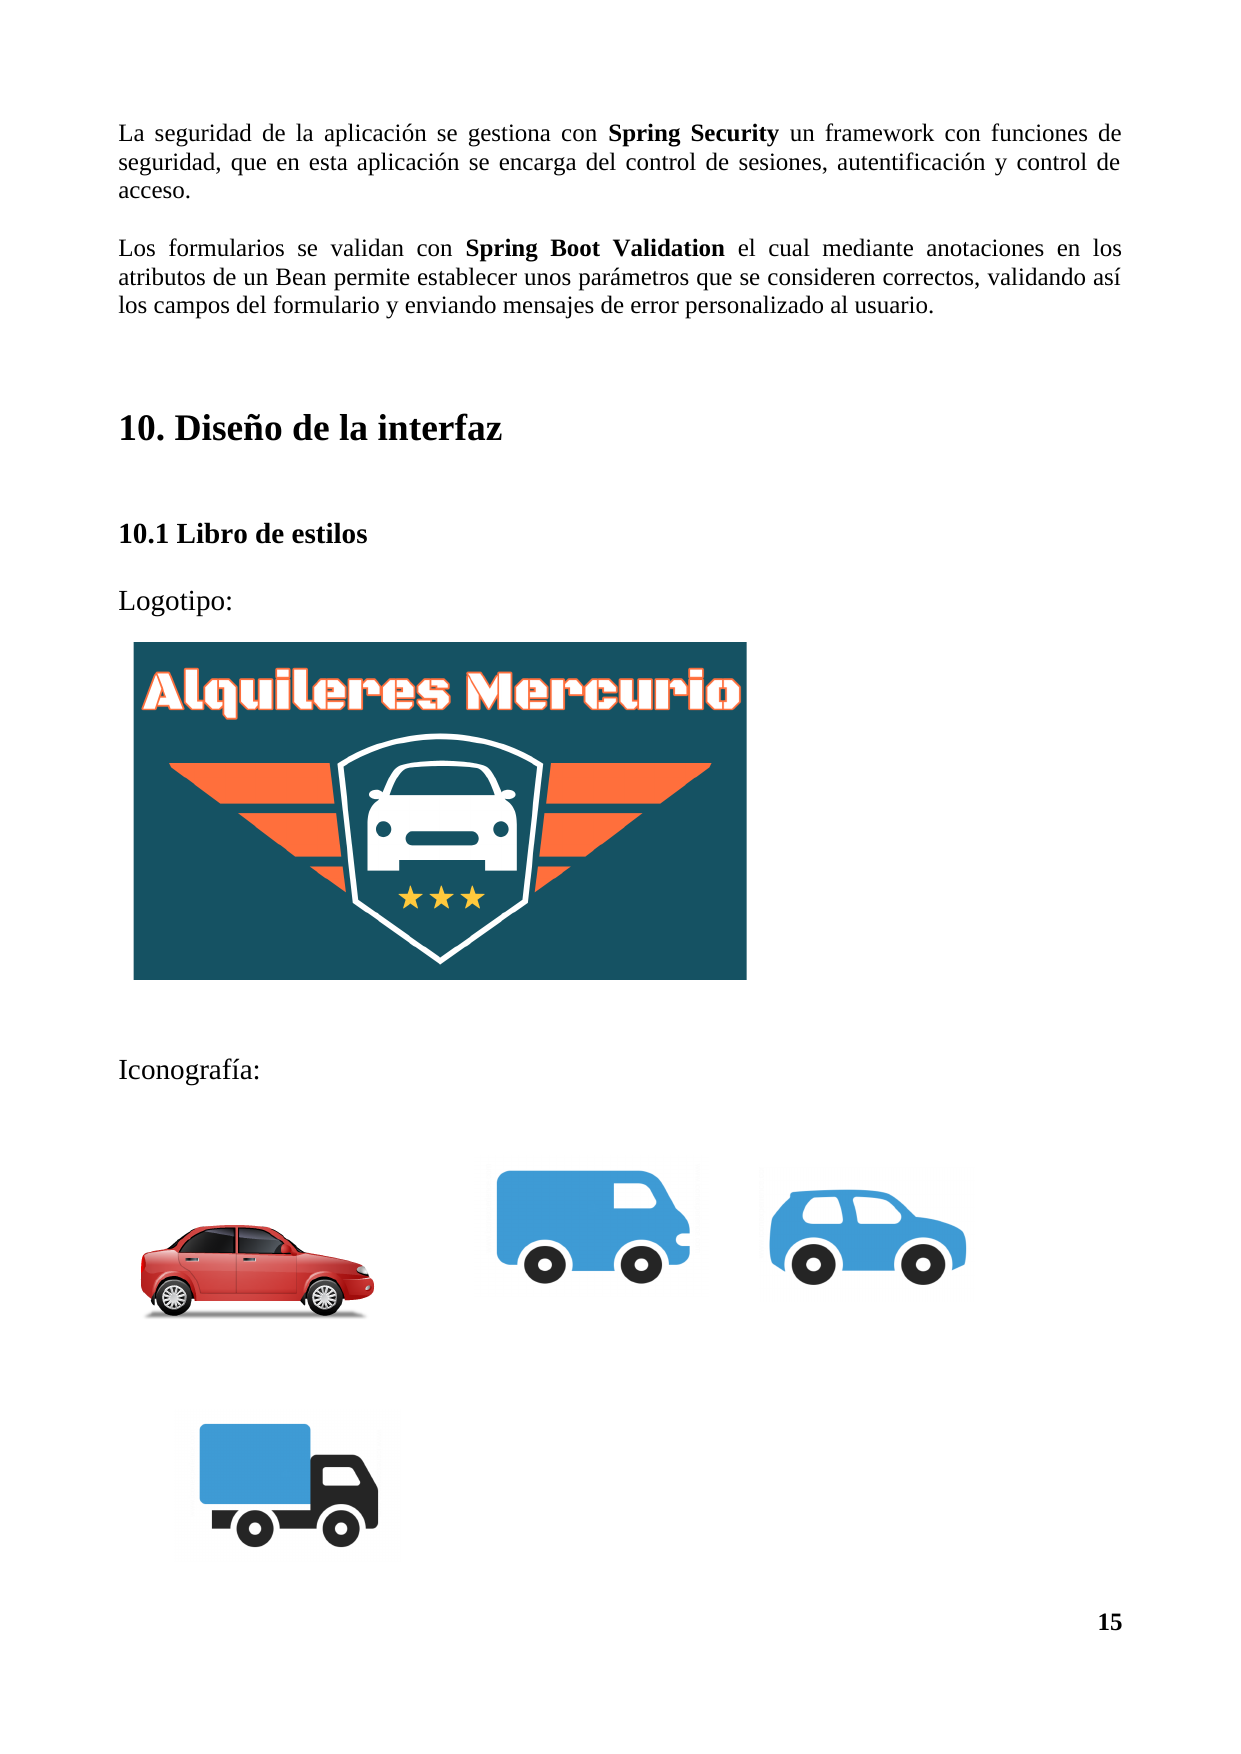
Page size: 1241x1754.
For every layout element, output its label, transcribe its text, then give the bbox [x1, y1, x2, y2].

text 10. Diseño de la interfaz [118, 406, 1122, 449]
picture [133, 642, 747, 980]
text La seguridad de la aplicación se gestiona con Spring Security un framework con funciones de seguridad, que en esta aplicación se encarga del control de sesiones, autentificación y control de acceso. [118, 118, 1122, 204]
text 10.1 Libro de estilos [118, 516, 1122, 549]
text Iconografía: [118, 1052, 1122, 1086]
picture [758, 1167, 976, 1302]
text Los formularios se validan con Spring Boot Validation el cual mediante anotaciones en los atributos de un Bean permite establecer unos parámetros que se consideren correctos, validando así los campos del formulario y enviando mensajes de error personalizado al usuario. [118, 233, 1122, 319]
text Logotipo: [118, 583, 1122, 616]
picture [473, 1155, 709, 1297]
picture [173, 1409, 401, 1562]
picture [138, 1134, 376, 1372]
